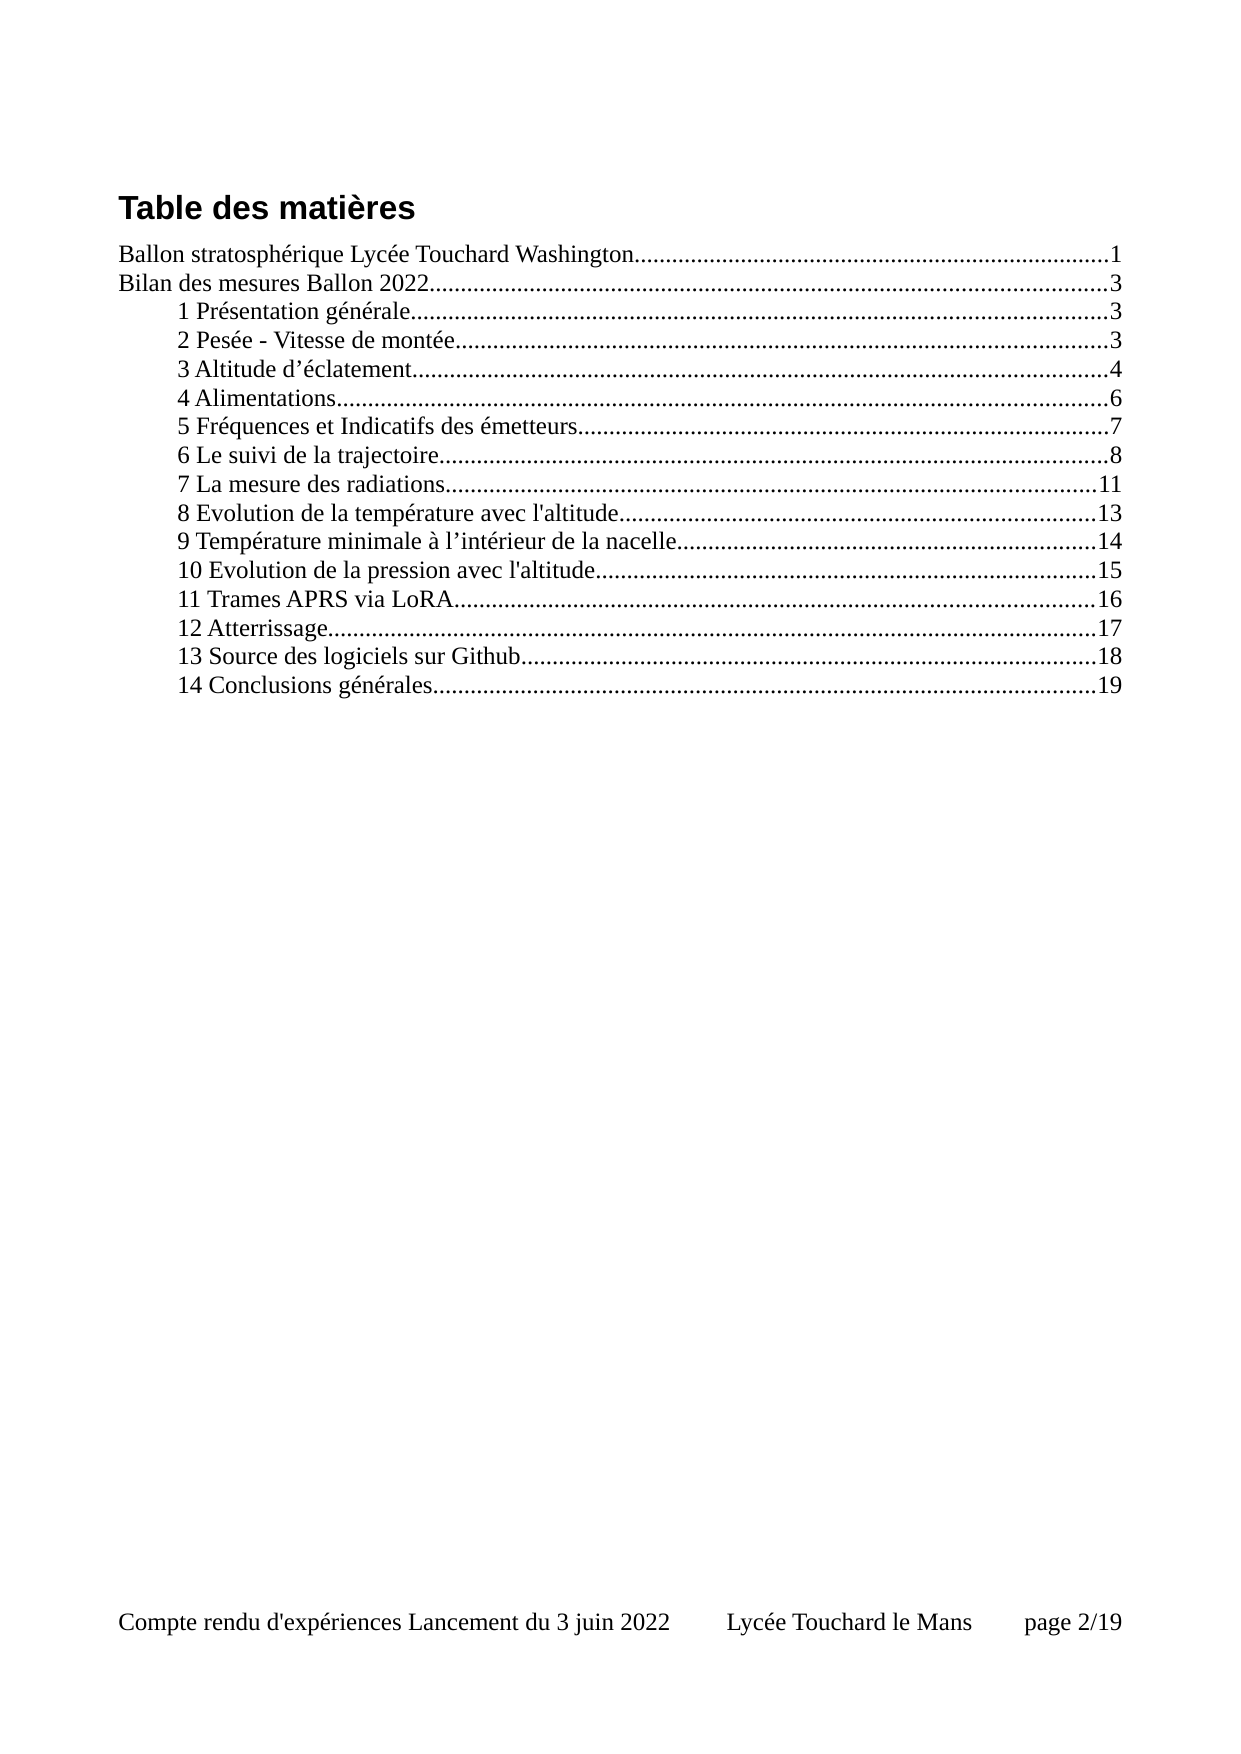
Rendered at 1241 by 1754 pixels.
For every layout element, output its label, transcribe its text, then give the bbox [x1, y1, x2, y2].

text 12 Atterrissage 17 [177, 613, 1122, 641]
text 11 Trames APRS via LoRA 16 [177, 584, 1122, 613]
text Ballon stratosphérique Lycée Touchard Washington 1 [118, 239, 1122, 268]
text 10 Evolution de la pression avec l'altitude 15 [177, 555, 1122, 584]
text 6 Le suivi de la trajectoire 8 [177, 440, 1122, 469]
text 3 Altitude d’éclatement 4 [177, 354, 1122, 383]
text 5 Fréquences et Indicatifs des émetteurs 7 [177, 411, 1122, 440]
text 8 Evolution de la température avec l'altitude 13 [177, 498, 1122, 526]
text 1 Présentation générale 3 [177, 296, 1122, 325]
text 9 Température minimale à l’intérieur de la nacelle 14 [177, 526, 1122, 555]
text Bilan des mesures Ballon 2022 3 [118, 268, 1122, 296]
text 14 Conclusions générales 19 [177, 670, 1122, 699]
text 4 Alimentations 6 [177, 383, 1122, 411]
text 2 Pesée - Vitesse de montée 3 [177, 325, 1122, 354]
subtitle Table des matières [118, 188, 1122, 226]
text 13 Source des logiciels sur Github 18 [177, 641, 1122, 670]
text 7 La mesure des radiations 11 [177, 469, 1122, 498]
